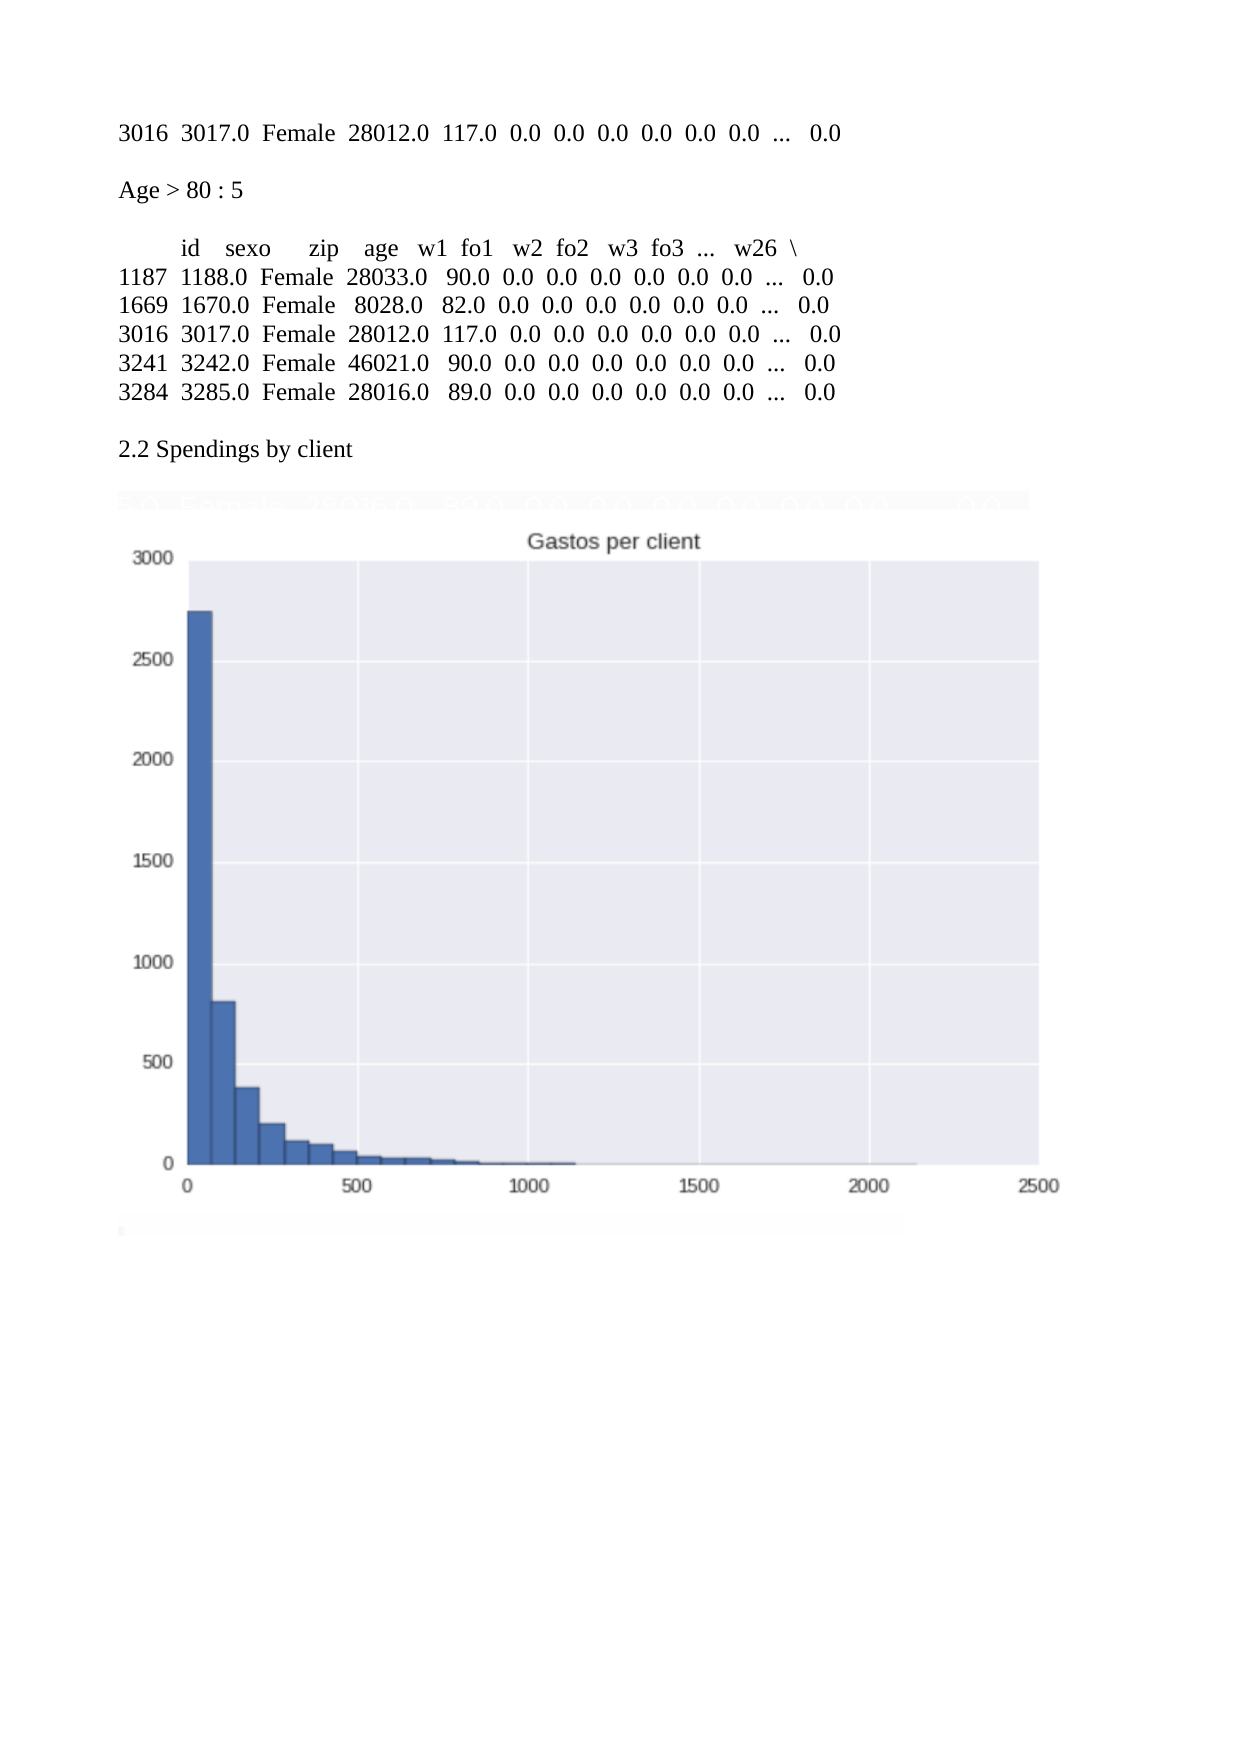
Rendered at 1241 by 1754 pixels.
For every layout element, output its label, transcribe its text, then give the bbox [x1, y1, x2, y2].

text 3241 3242.0 Female 46021.0 90.0 0.0 0.0 0.0 0.0 0.0 0.0 ... 0.0 [118, 348, 1122, 377]
text 1187 1188.0 Female 28033.0 90.0 0.0 0.0 0.0 0.0 0.0 0.0 ... 0.0 [118, 262, 1122, 291]
text 3016 3017.0 Female 28012.0 117.0 0.0 0.0 0.0 0.0 0.0 0.0 ... 0.0 [118, 118, 1122, 147]
text id sexo zip age w1 fo1 w2 fo2 w3 fo3 ... w26 \ [118, 233, 1122, 262]
picture [118, 491, 1123, 1236]
text 1669 1670.0 Female 8028.0 82.0 0.0 0.0 0.0 0.0 0.0 0.0 ... 0.0 [118, 291, 1122, 319]
text 3016 3017.0 Female 28012.0 117.0 0.0 0.0 0.0 0.0 0.0 0.0 ... 0.0 [118, 319, 1122, 348]
text 3284 3285.0 Female 28016.0 89.0 0.0 0.0 0.0 0.0 0.0 0.0 ... 0.0 [118, 377, 1122, 406]
text Age > 80 : 5 [118, 176, 1122, 204]
text 2.2 Spendings by client [118, 434, 1122, 463]
